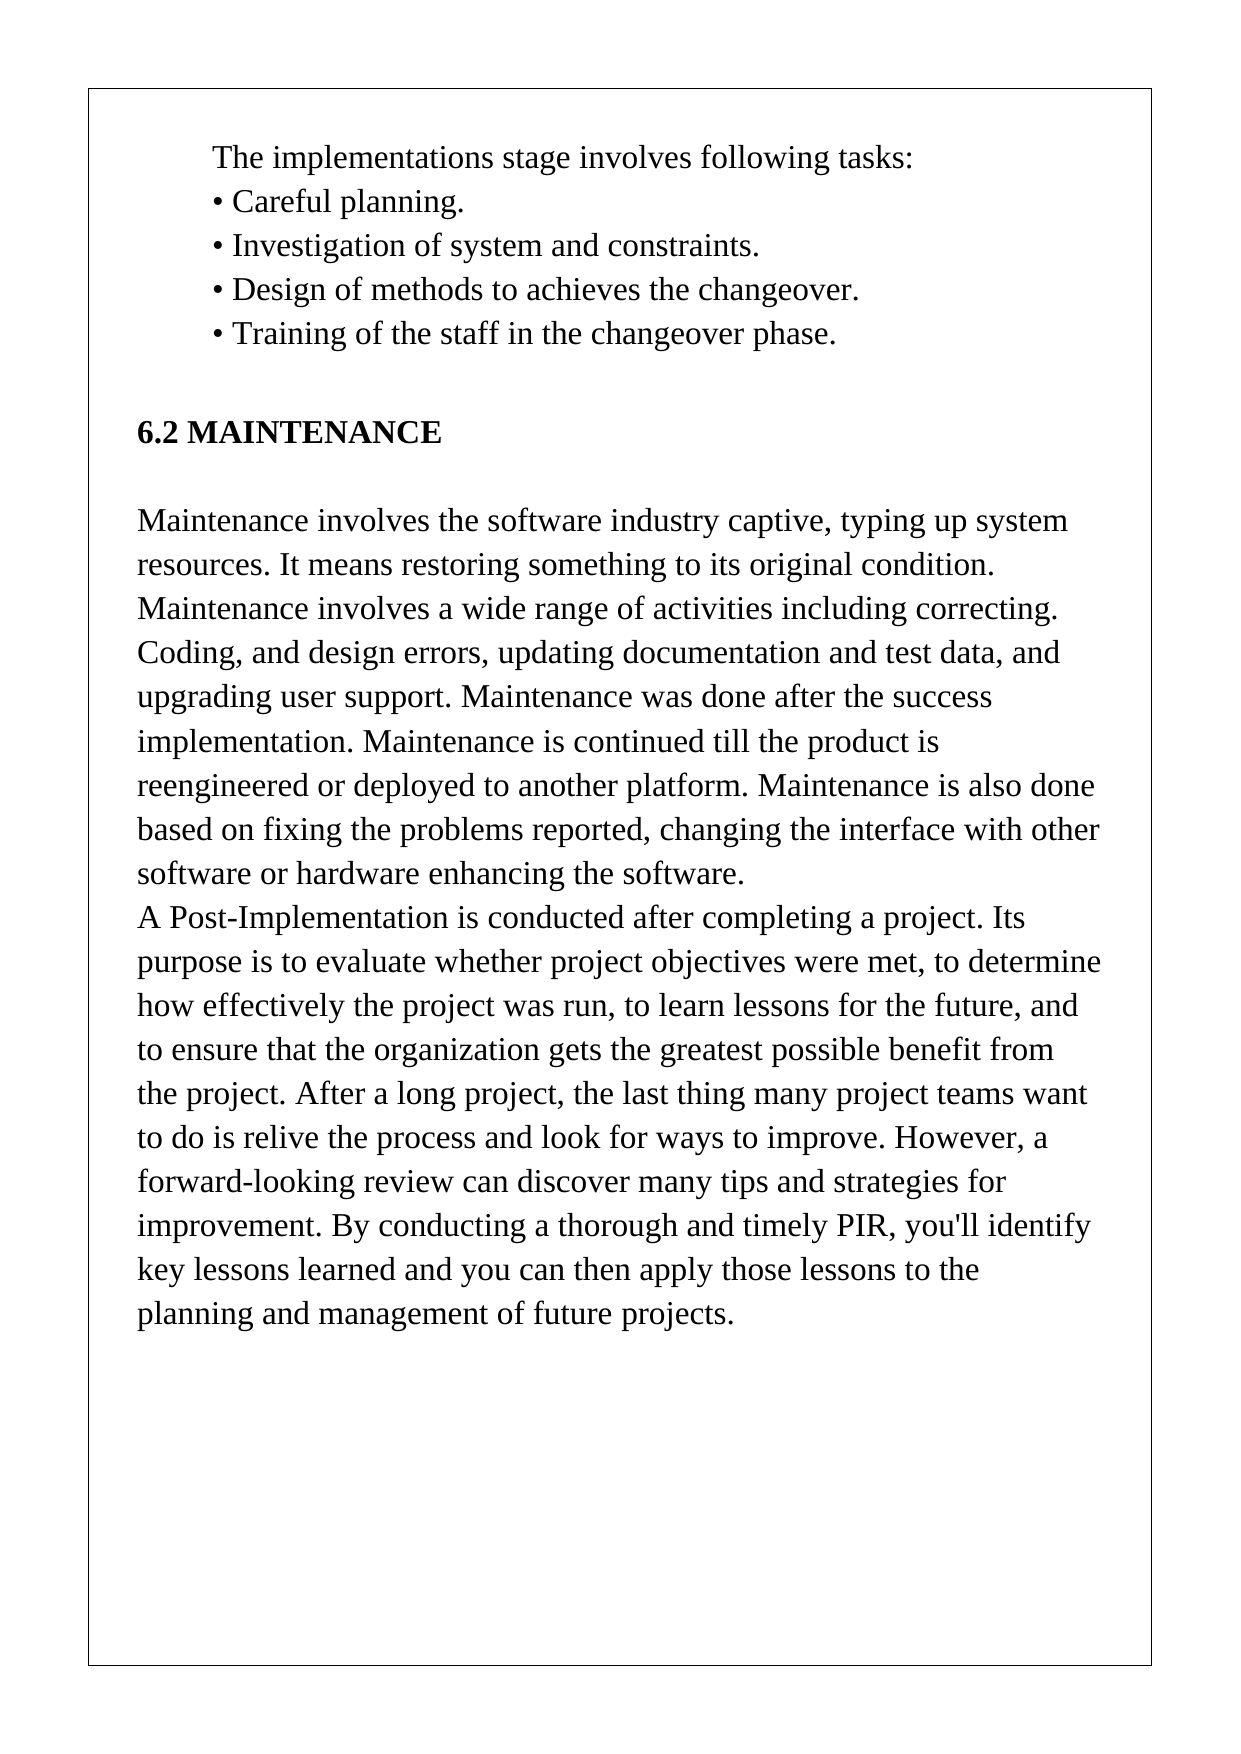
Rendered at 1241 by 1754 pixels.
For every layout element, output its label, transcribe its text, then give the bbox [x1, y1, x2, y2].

text 6.2 MAINTENANCE Maintenance involves the software industry captive, typing up system resources. It means restoring something to its original condition. Maintenance involves a wide range of activities including correcting. Coding, and design errors, updating documentation and test data, and upgrading user support. Maintenance was done after the success implementation. Maintenance is continued till the product is reengineered or deployed to another platform. Maintenance is also done based on fixing the problems reported, changing the interface with other software or hardware enhancing the software. A Post-Implementation is conducted after completing a project. Its purpose is to evaluate whether project objectives were met, to determine how effectively the project was run, to learn lessons for the future, and to ensure that the organization gets the greatest possible benefit from the project. After a long project, the last thing many project teams want to do is relive the process and look for ways to improve. However, a forward-looking review can discover many tips and strategies for improvement. By conducting a thorough and timely PIR, you'll identify key lessons learned and you can then apply those lessons to the planning and management of future projects. [137, 412, 1103, 1332]
list The implementations stage involves following tasks: • Careful planning. • Investigation of system and constraints. • Design of methods to achieves the changeover. • Training of the staff in the changeover phase. [174, 137, 1103, 391]
